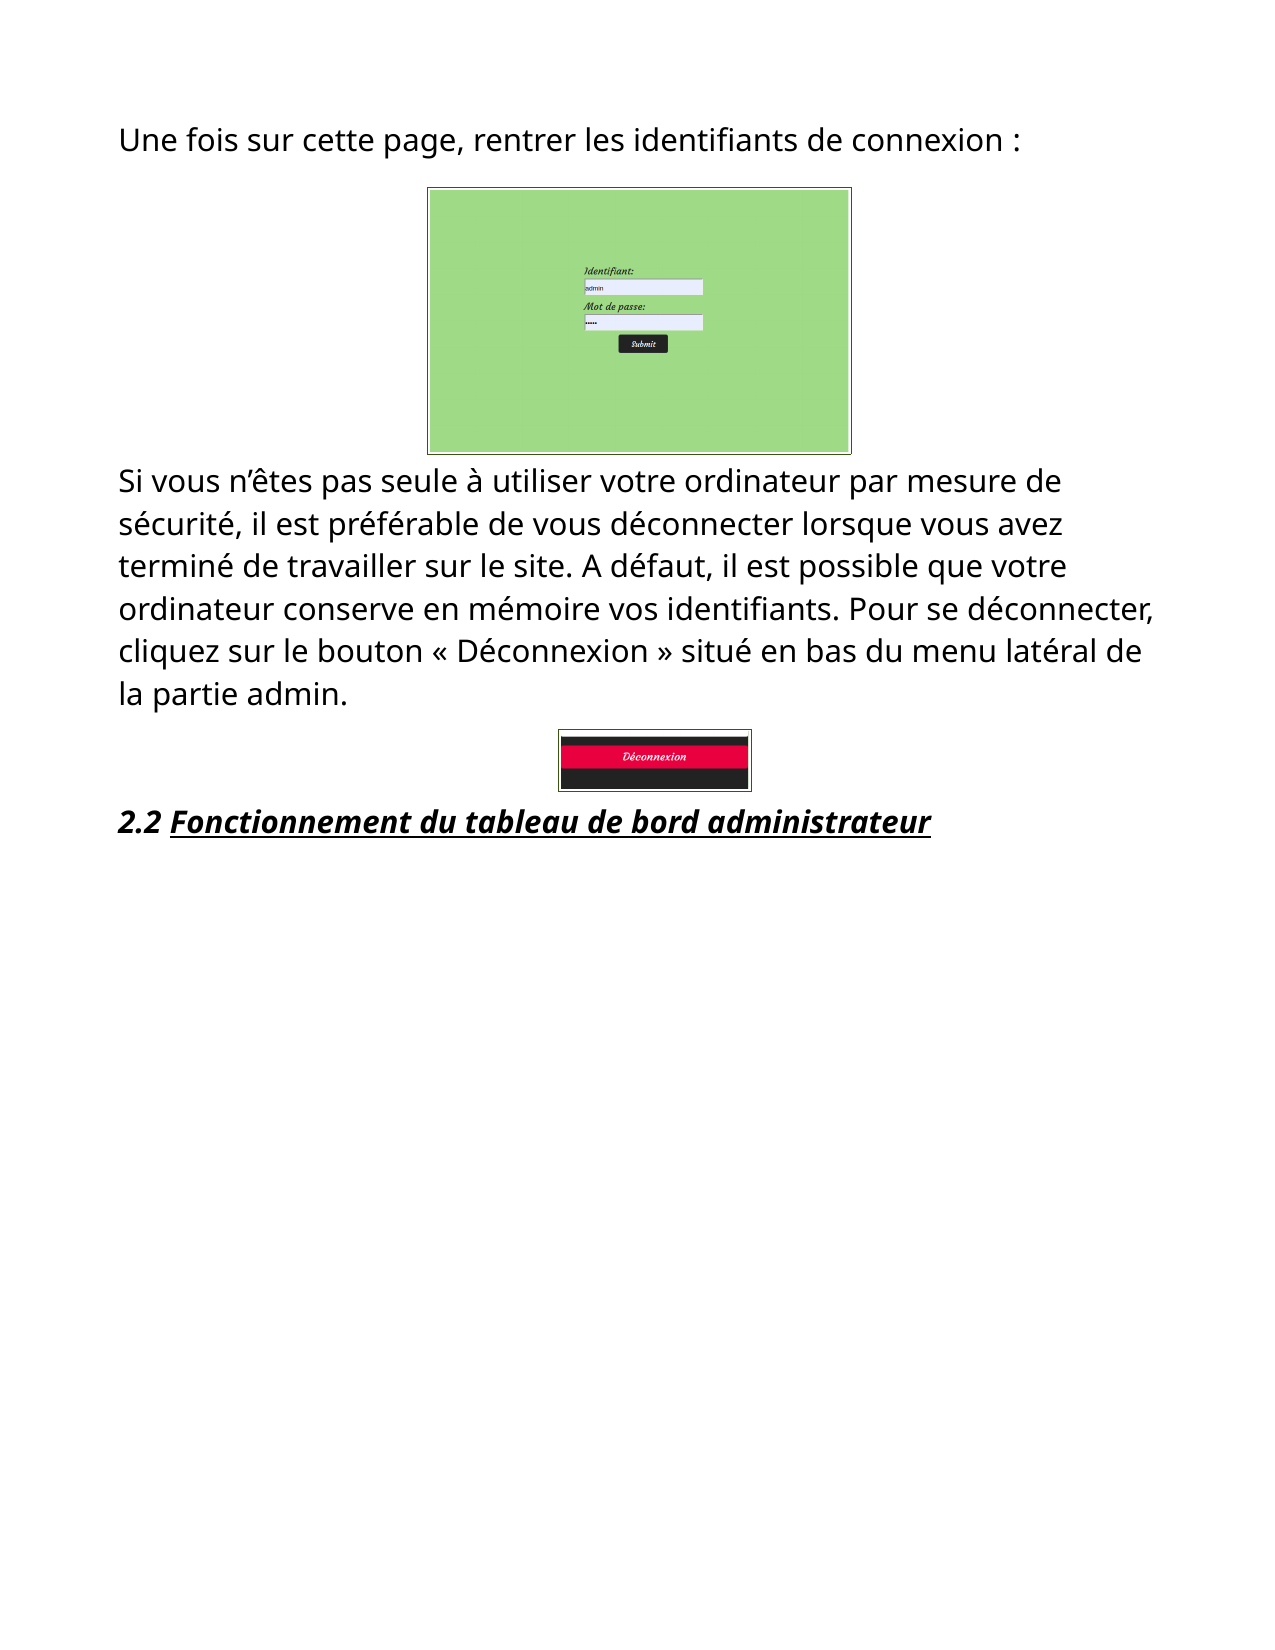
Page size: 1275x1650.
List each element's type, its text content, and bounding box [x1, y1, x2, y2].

text 2.2 Fonctionnement du tableau de bord administrateur [118, 800, 1157, 842]
picture [430, 190, 849, 452]
text Une fois sur cette page, rentrer les identifiants de connexion : [118, 118, 1157, 161]
text Si vous n’êtes pas seule à utiliser votre ordinateur par mesure de sécurité, il est préférable de vous déconnecter lorsque vous avez terminé de travailler sur le site. A défaut, il est possible que votre ordinateur conserve en mémoire vos identifiants. Pour se déconnecter, cliquez sur le bouton « Déconnexion » situé en bas du menu latéral de la partie admin. [118, 459, 1157, 714]
picture [561, 731, 749, 789]
